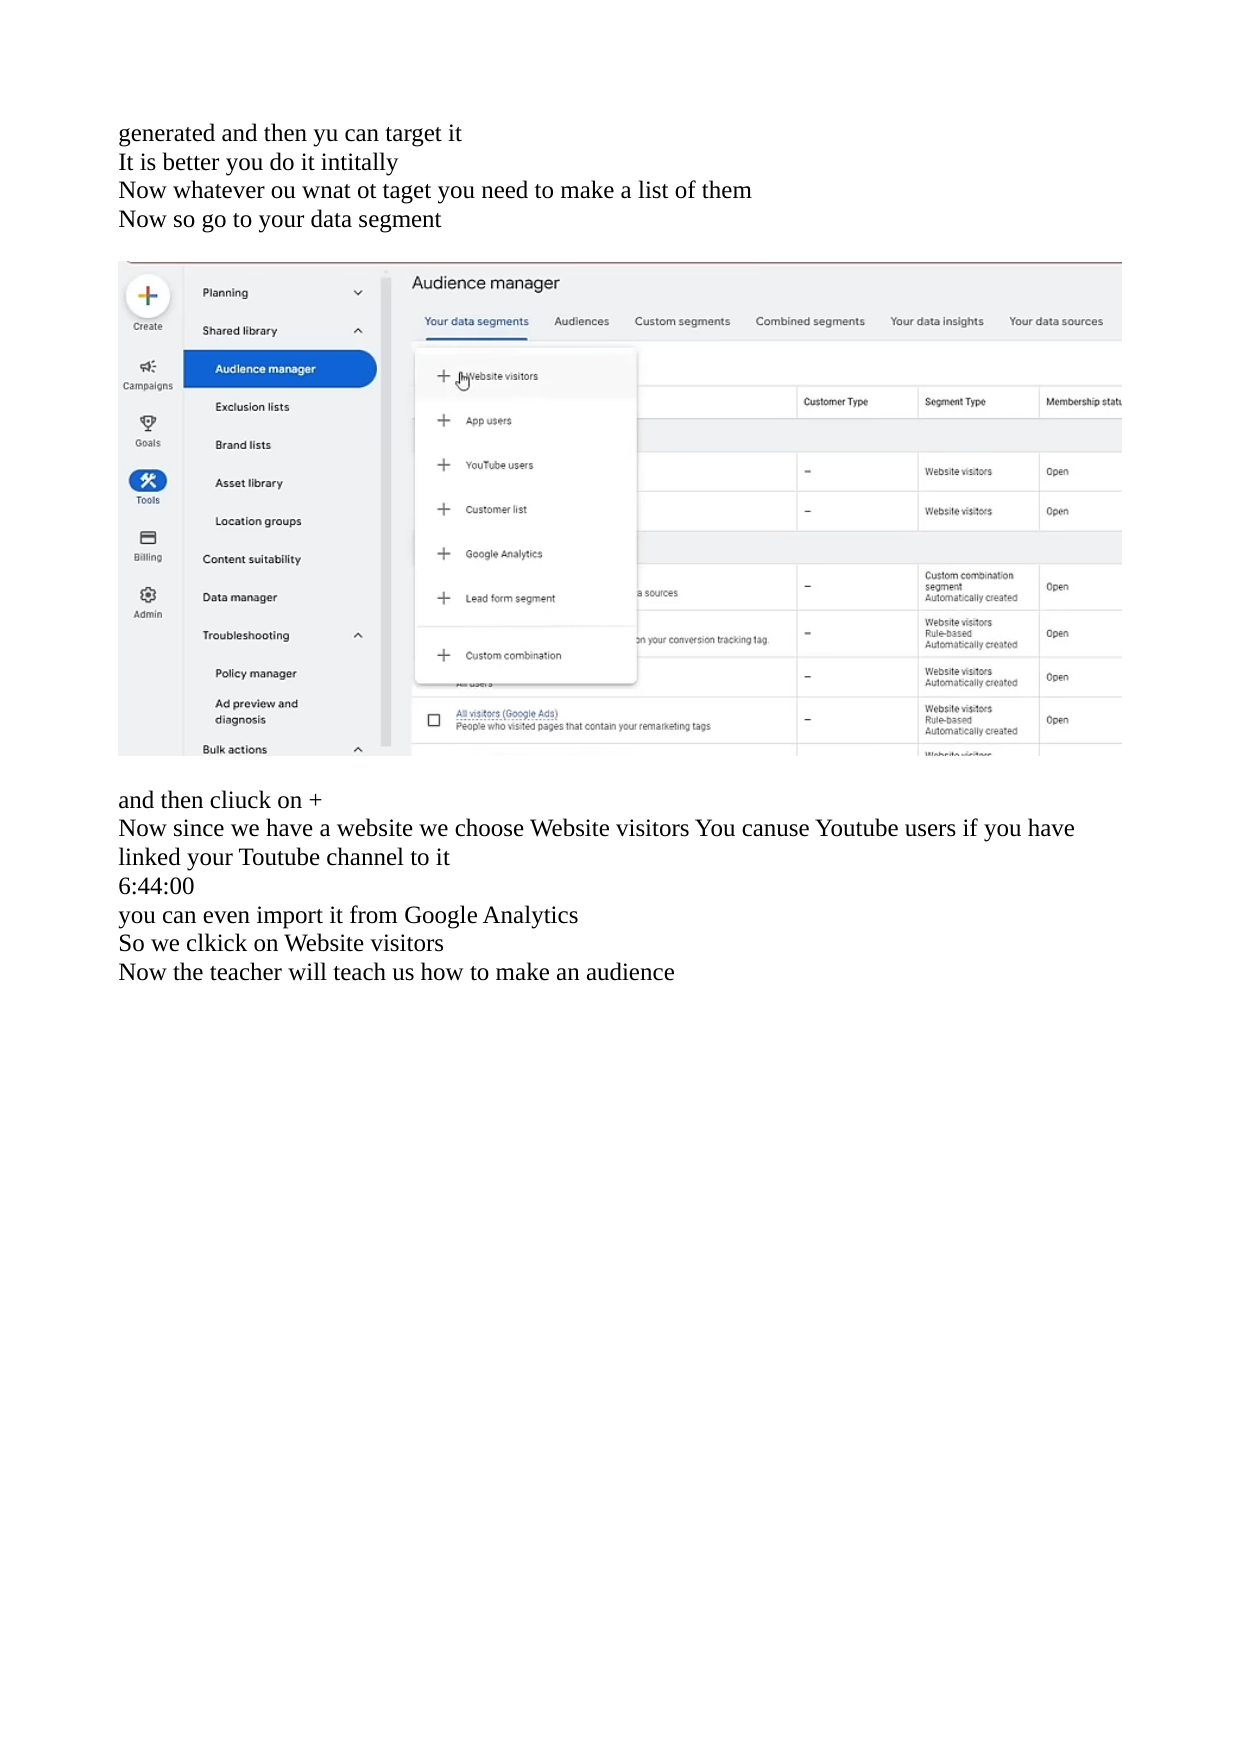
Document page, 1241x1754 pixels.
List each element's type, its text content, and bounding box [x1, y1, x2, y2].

text and then cliuck on + [118, 785, 1122, 813]
text Now whatever ou wnat ot taget you need to make a list of them [118, 176, 1122, 204]
text Now the teacher will teach us how to make an audience [118, 957, 1122, 986]
text Now since we have a website we choose Website visitors You canuse Youtube users if you have linked your Toutube channel to it [118, 813, 1122, 871]
picture [118, 261, 1122, 756]
text Now so go to your data segment [118, 204, 1122, 233]
text It is better you do it intitally [118, 147, 1122, 176]
text generated and then yu can target it [118, 118, 1122, 147]
text you can even import it from Google Analytics [118, 900, 1122, 928]
text So we clkick on Website visitors [118, 928, 1122, 957]
text 6:44:00 [118, 871, 1122, 900]
